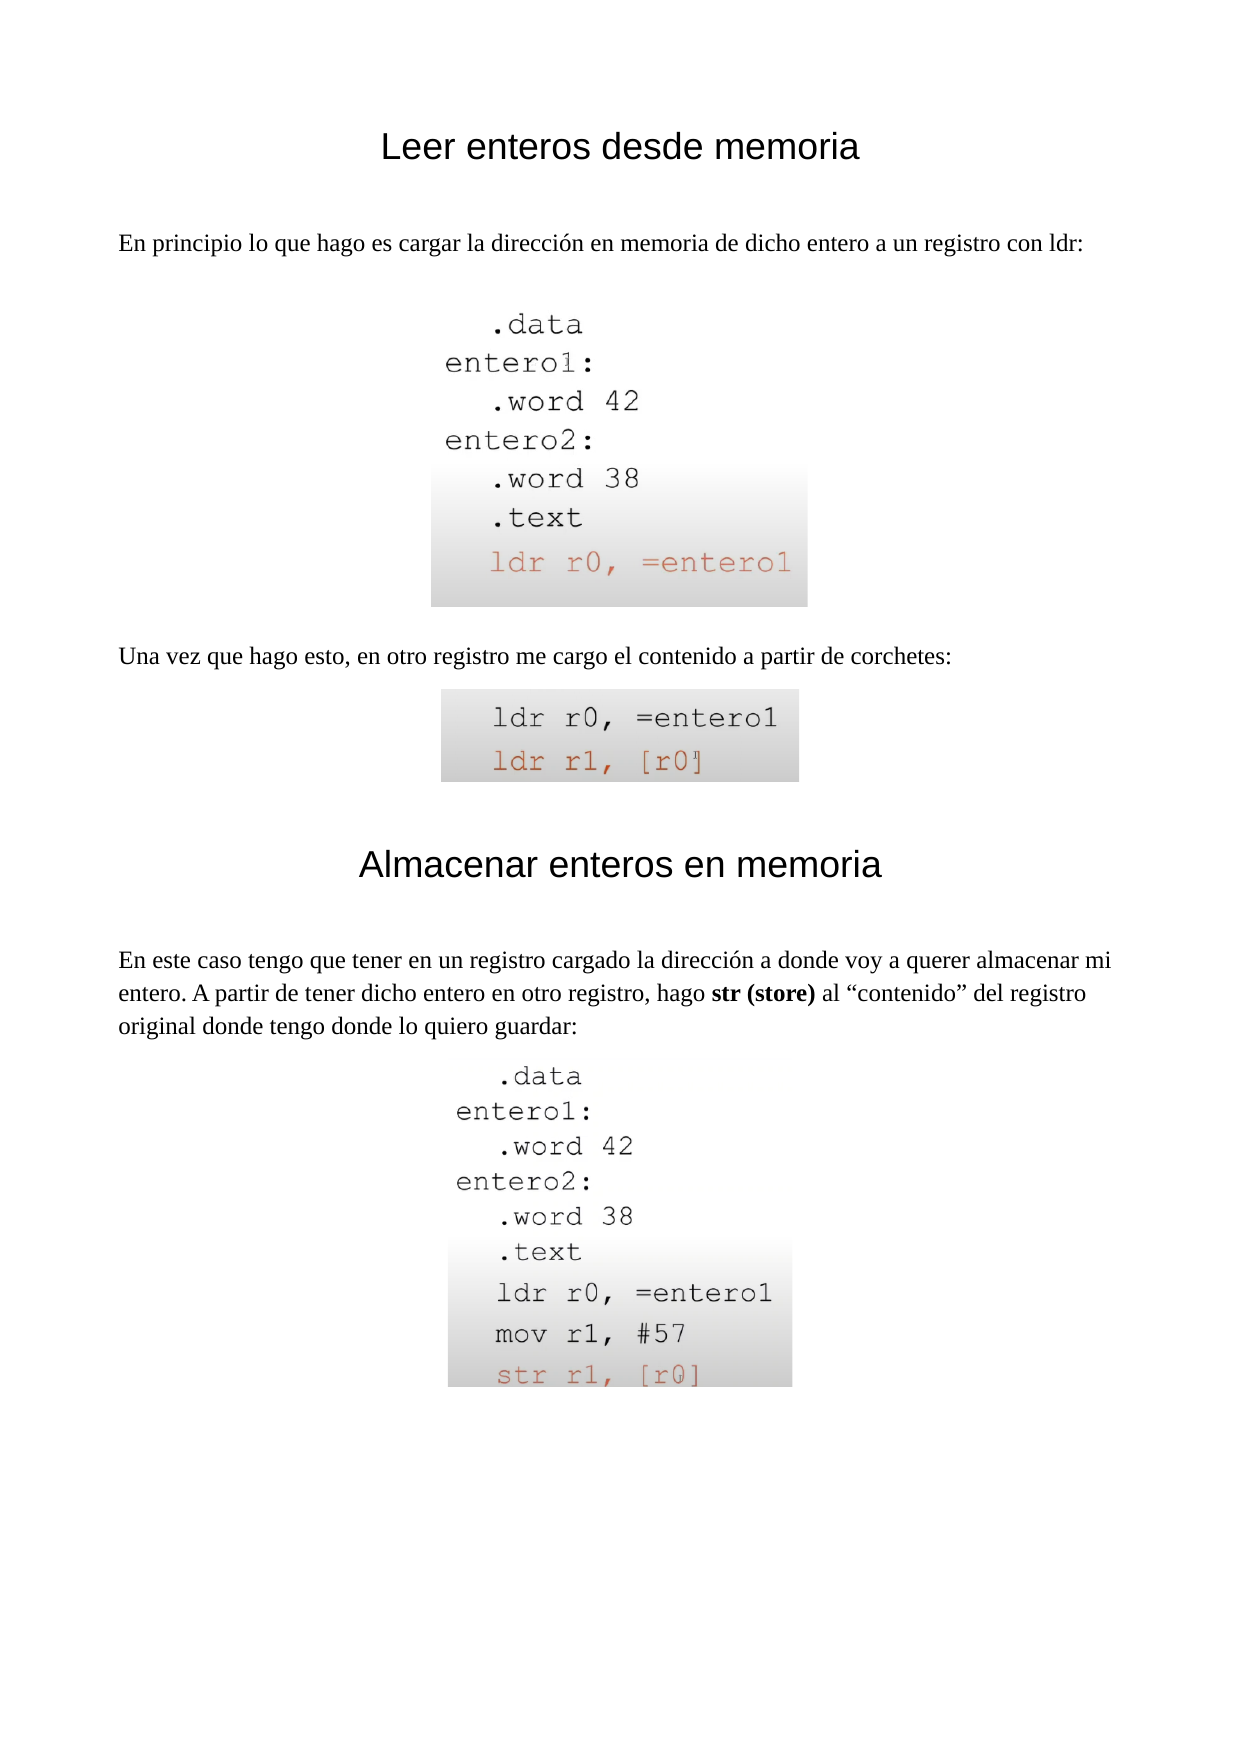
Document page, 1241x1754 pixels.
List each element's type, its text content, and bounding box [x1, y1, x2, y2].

subtitle Leer enteros desde memoria [118, 124, 1122, 167]
text En este caso tengo que tener en un registro cargado la dirección a donde voy a querer almacenar mi entero. A partir de tener dicho entero en otro registro, hago str (store) al “contenido” del registro original donde tengo donde lo quiero guardar: [118, 945, 1122, 1040]
picture [441, 689, 800, 782]
text En principio lo que hago es cargar la dirección en memoria de dicho entero a un registro con ldr: [118, 228, 1122, 256]
picture [431, 293, 808, 607]
subtitle Almacenar enteros en memoria [118, 842, 1122, 885]
text Una vez que hago esto, en otro registro me cargo el contenido a partir de corchetes: [118, 608, 1122, 670]
picture [447, 1058, 793, 1387]
